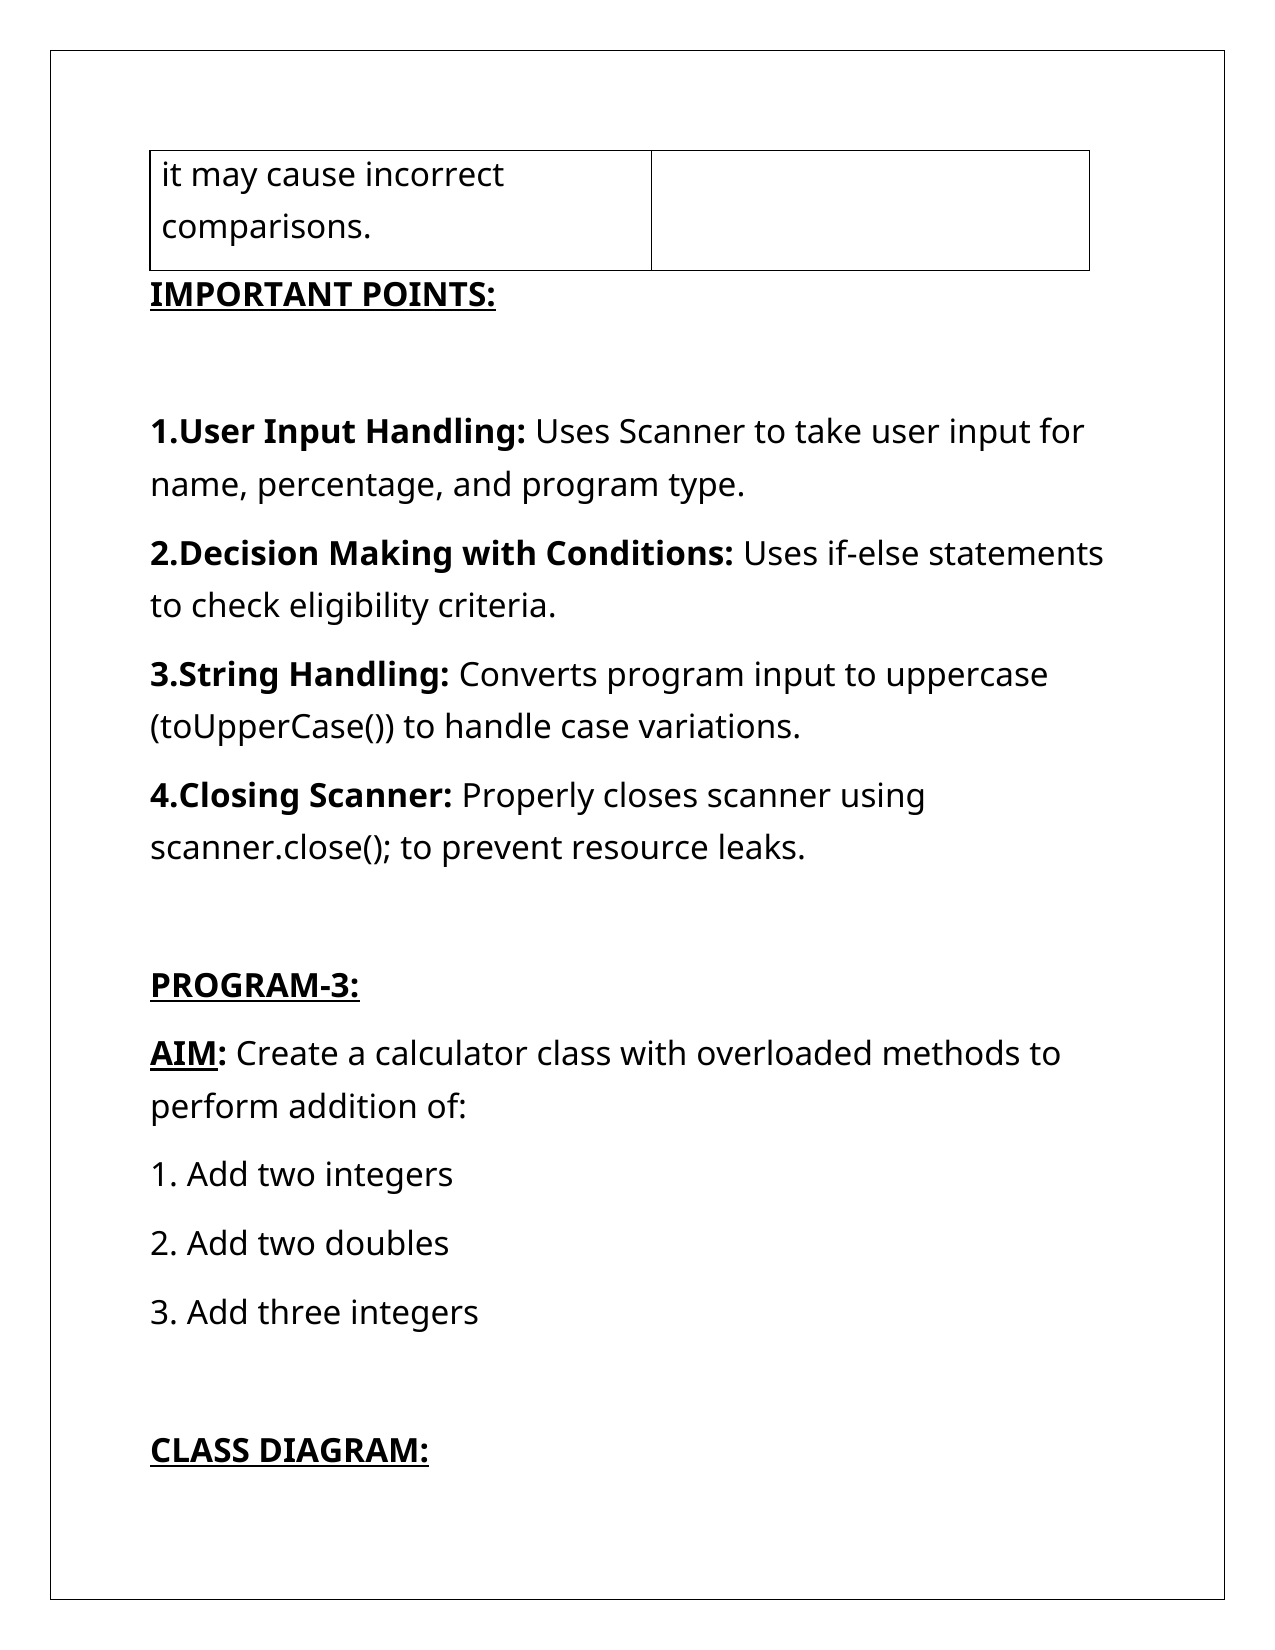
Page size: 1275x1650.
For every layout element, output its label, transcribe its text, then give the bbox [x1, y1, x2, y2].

text 1.User Input Handling: Uses Scanner to take user input for name, percentage, and program type. [150, 408, 1125, 506]
text PROGRAM-3: [150, 961, 1125, 1007]
text 3. Add three integers [150, 1289, 1125, 1334]
text AIM: Create a calculator class with overloaded methods to perform addition of: [150, 1030, 1125, 1128]
text 2. Add two doubles [150, 1220, 1125, 1266]
text 2.Decision Making with Conditions: Uses if-else statements to check eligibility criteria. [150, 529, 1125, 627]
table_cell it may cause incorrect comparisons. [151, 151, 651, 269]
table_cell [652, 151, 1089, 269]
text 4.Closing Scanner: Properly closes scanner using scanner.close(); to prevent resource leaks. [150, 771, 1125, 869]
text 3.String Handling: Converts program input to uppercase (toUpperCase()) to handle case variations. [150, 650, 1125, 748]
text IMPORTANT POINTS: [150, 271, 1125, 316]
text CLASS DIAGRAM: [150, 1427, 1125, 1472]
text 1. Add two integers [150, 1151, 1125, 1197]
